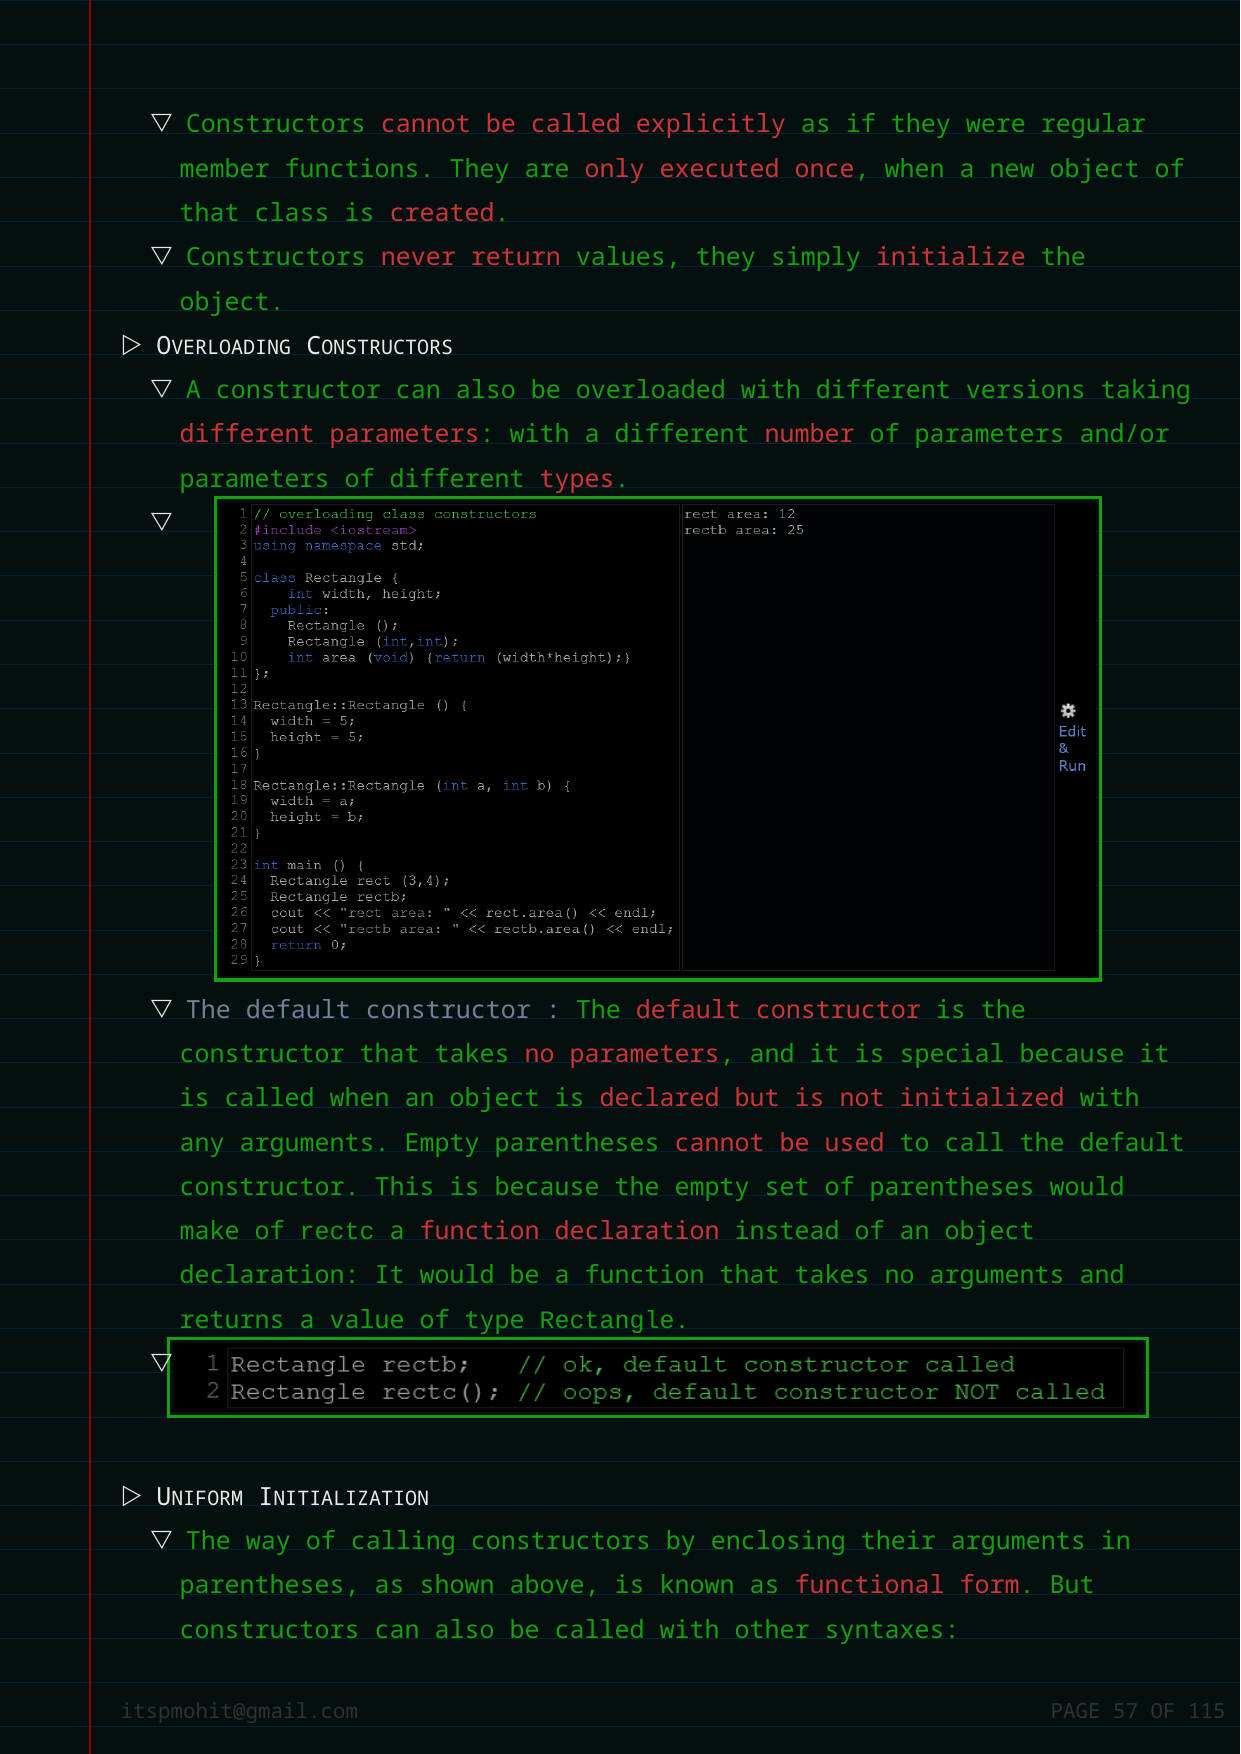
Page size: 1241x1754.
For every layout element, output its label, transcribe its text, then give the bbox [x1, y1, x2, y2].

picture [220, 502, 1097, 976]
list The way of calling constructors by enclosing their arguments in parentheses, as shown above, is known as functional form. But constructors can also be called with other syntaxes: [150, 1514, 1196, 1647]
list Constructors never return values, they simply initialize the object. [150, 230, 1196, 319]
list Overloading Constructors [120, 319, 1196, 363]
list A constructor can also be overloaded with different versions taking different parameters: with a different number of parameters and/or parameters of different types. [150, 363, 1196, 496]
list Constructors cannot be called explicitly as if they were regular member functions. They are only executed once, when a new object of that class is created. [150, 97, 1196, 230]
subtitle Uniform Initialization [120, 1470, 1196, 1514]
list The default constructor : The default constructor is the constructor that takes no parameters, and it is special because it is called when an object is declared but is not initialized with any arguments. Empty parentheses cannot be used to call the default constructor. This is because the empty set of parentheses would make of rectc a function declaration instead of an object declaration: It would be a function that takes no arguments and returns a value of type Rectangle. [150, 983, 1196, 1337]
picture [173, 1343, 1144, 1412]
